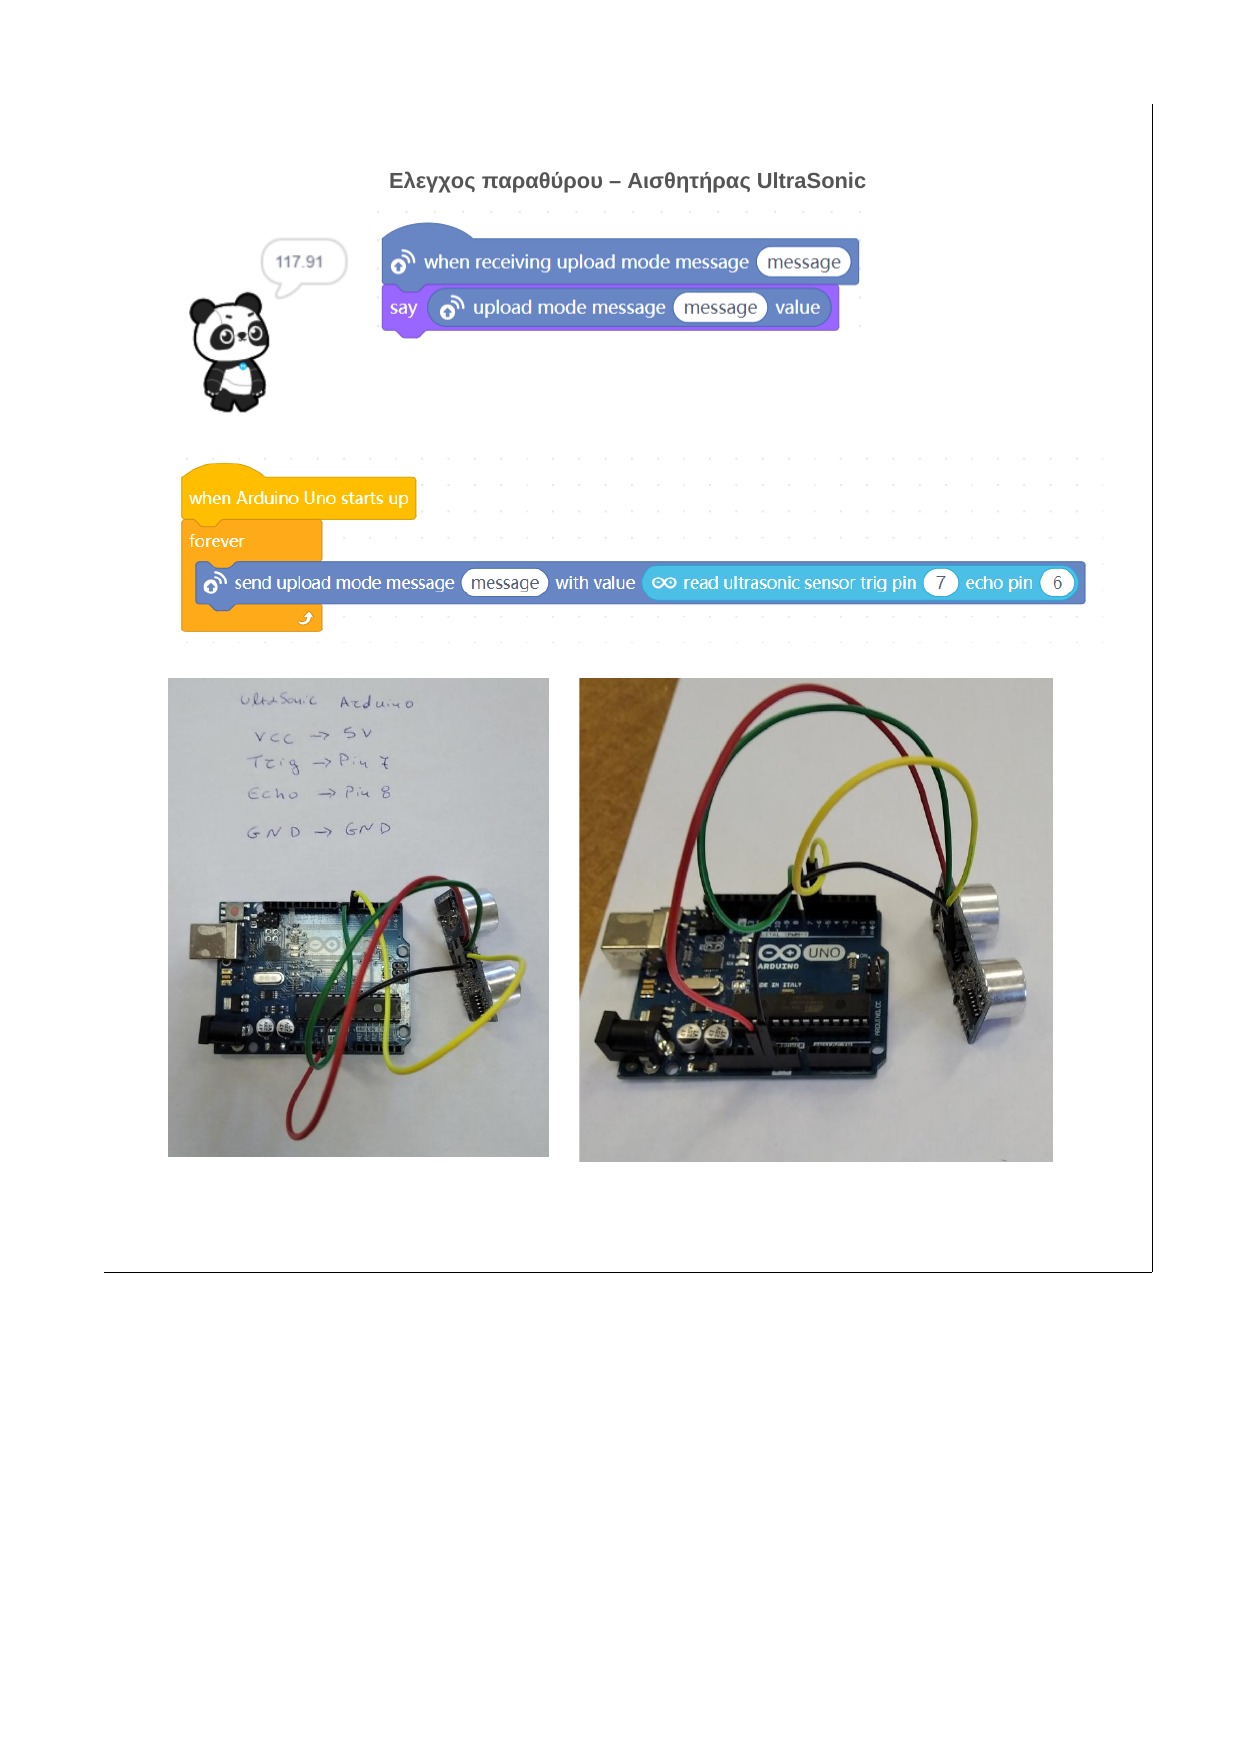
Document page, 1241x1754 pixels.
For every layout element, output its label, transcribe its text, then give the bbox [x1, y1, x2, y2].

text Ελεγχος παραθύρου – Αισθητήρας UltraSonic [103, 103, 1152, 144]
